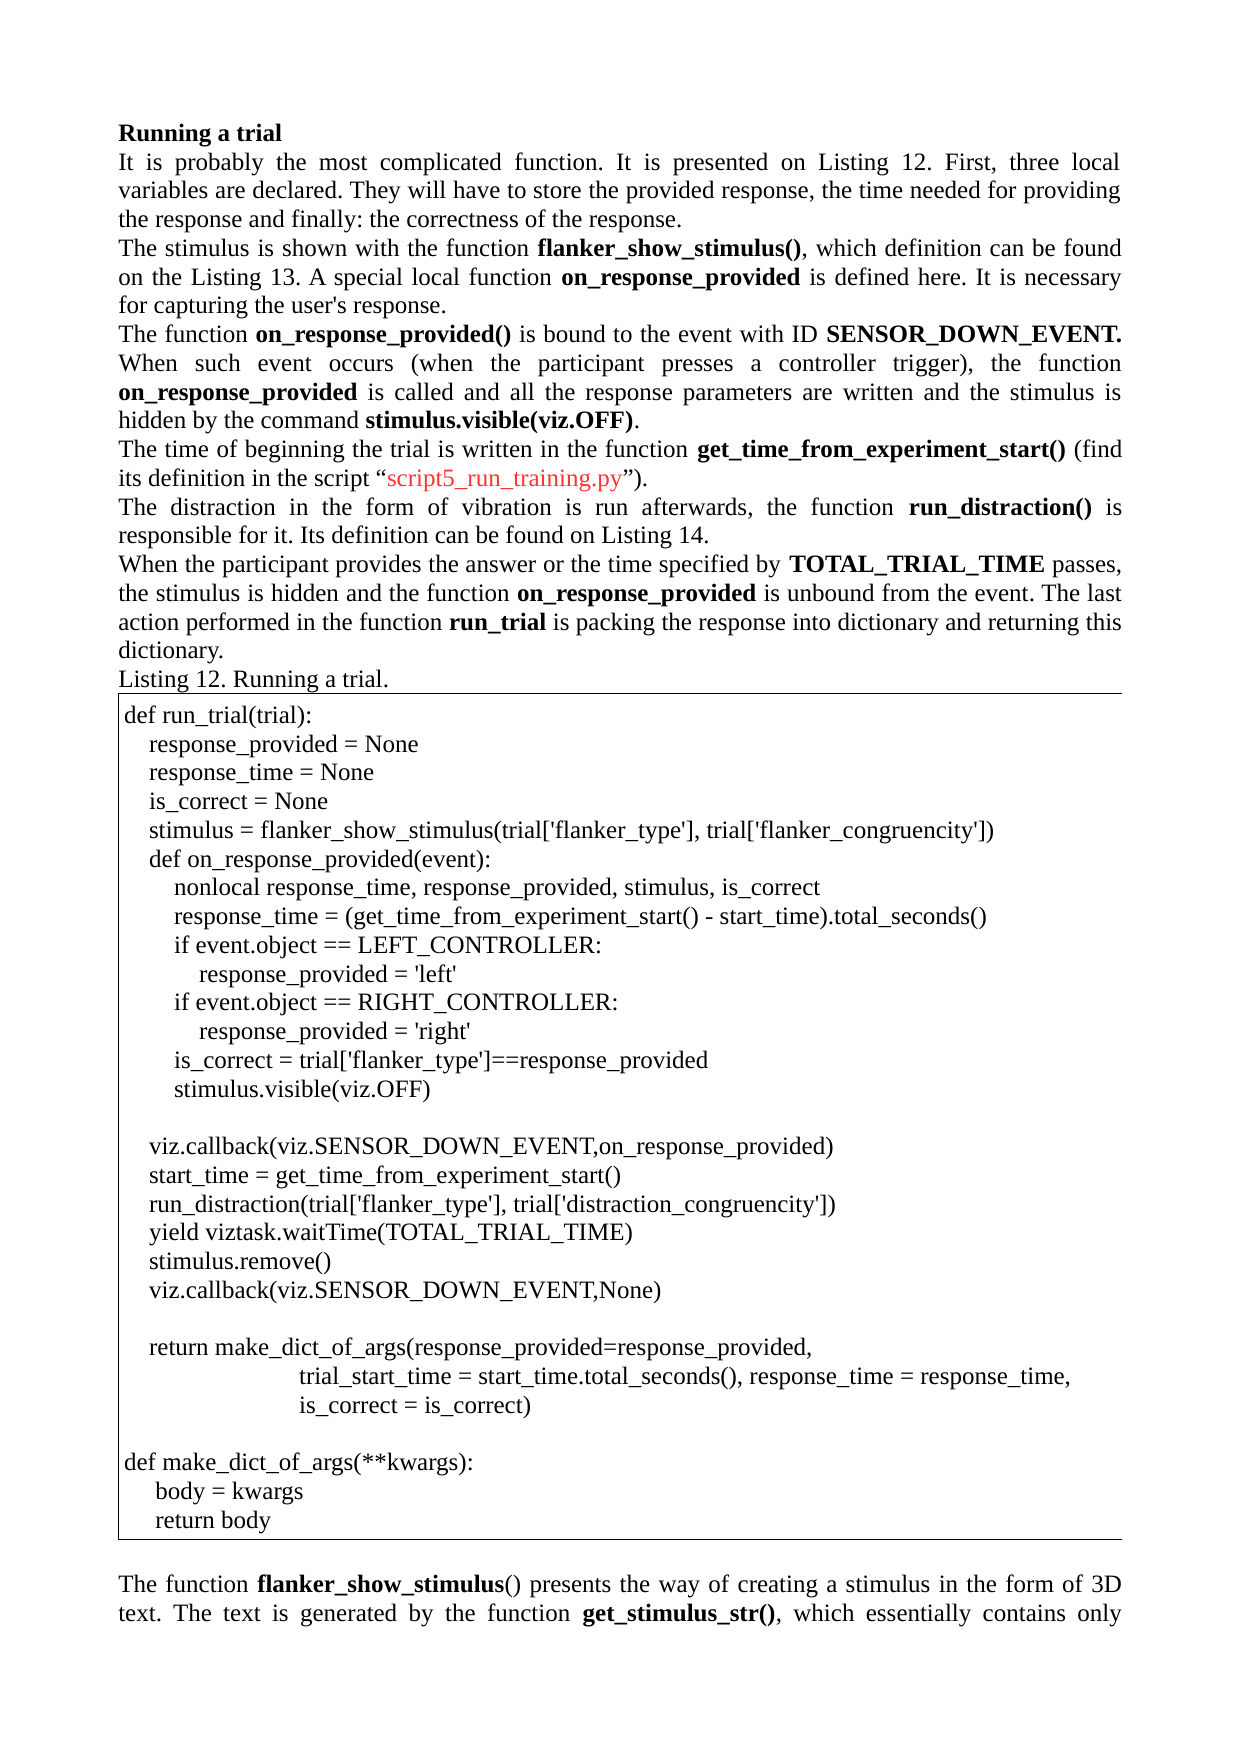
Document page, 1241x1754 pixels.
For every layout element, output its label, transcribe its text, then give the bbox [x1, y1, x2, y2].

text It is probably the most complicated function. It is presented on Listing 12. First, three local variables are declared. They will have to store the provided response, the time needed for providing the response and finally: the correctness of the response. [118, 147, 1122, 233]
text Running a trial [118, 118, 1122, 147]
text When the participant provides the answer or the time specified by TOTAL_TRIAL_TIME passes, the stimulus is hidden and the function on_response_provided is unbound from the event. The last action performed in the function run_trial is packing the response into dictionary and returning this dictionary. [118, 549, 1122, 664]
text The time of beginning the trial is written in the function get_time_from_experiment_start() (find its definition in the script “script5_run_training.py”). [118, 434, 1122, 492]
text The function flanker_show_stimulus() presents the way of creating a stimulus in the form of 3D text. The text is generated by the function get_stimulus_str(), which essentially contains only [118, 1569, 1122, 1627]
table_header def run_trial(trial): response_provided = None response_time = None is_correct = None stimulus = flanker_show_stimulus(trial['flanker_type'], trial['flanker_congruencity']) def on_response_provided(event): nonlocal response_time, response_provided, stimulus, is_correct response_time = (get_time_from_experiment_start() - start_time).total_seconds() if event.object == LEFT_CONTROLLER: response_provided = 'left' if event.object == RIGHT_CONTROLLER: response_provided = 'right' is_correct = trial['flanker_type']==response_provided stimulus.visible(viz.OFF) viz.callback(viz.SENSOR_DOWN_EVENT,on_response_provided) start_time = get_time_from_experiment_start() run_distraction(trial['flanker_type'], trial['distraction_congruencity']) yield viztask.waitTime(TOTAL_TRIAL_TIME) stimulus.remove() viz.callback(viz.SENSOR_DOWN_EVENT,None) return make_dict_of_args(response_provided=response_provided, trial_start_time = start_time.total_seconds(), response_time = response_time, is_correct = is_correct) def make_dict_of_args(**kwargs): body = kwargs return body [119, 694, 1122, 1539]
text The stimulus is shown with the function flanker_show_stimulus(), which definition can be found on the Listing 13. A special local function on_response_provided is defined here. It is necessary for capturing the user's response. [118, 233, 1122, 319]
text Listing 12. Running a trial. [118, 664, 1122, 693]
text The distraction in the form of vibration is run afterwards, the function run_distraction() is responsible for it. Its definition can be found on Listing 14. [118, 492, 1122, 549]
text The function on_response_provided() is bound to the event with ID SENSOR_DOWN_EVENT. When such event occurs (when the participant presses a controller trigger), the function on_response_provided is called and all the response parameters are written and the stimulus is hidden by the command stimulus.visible(viz.OFF). [118, 319, 1122, 434]
